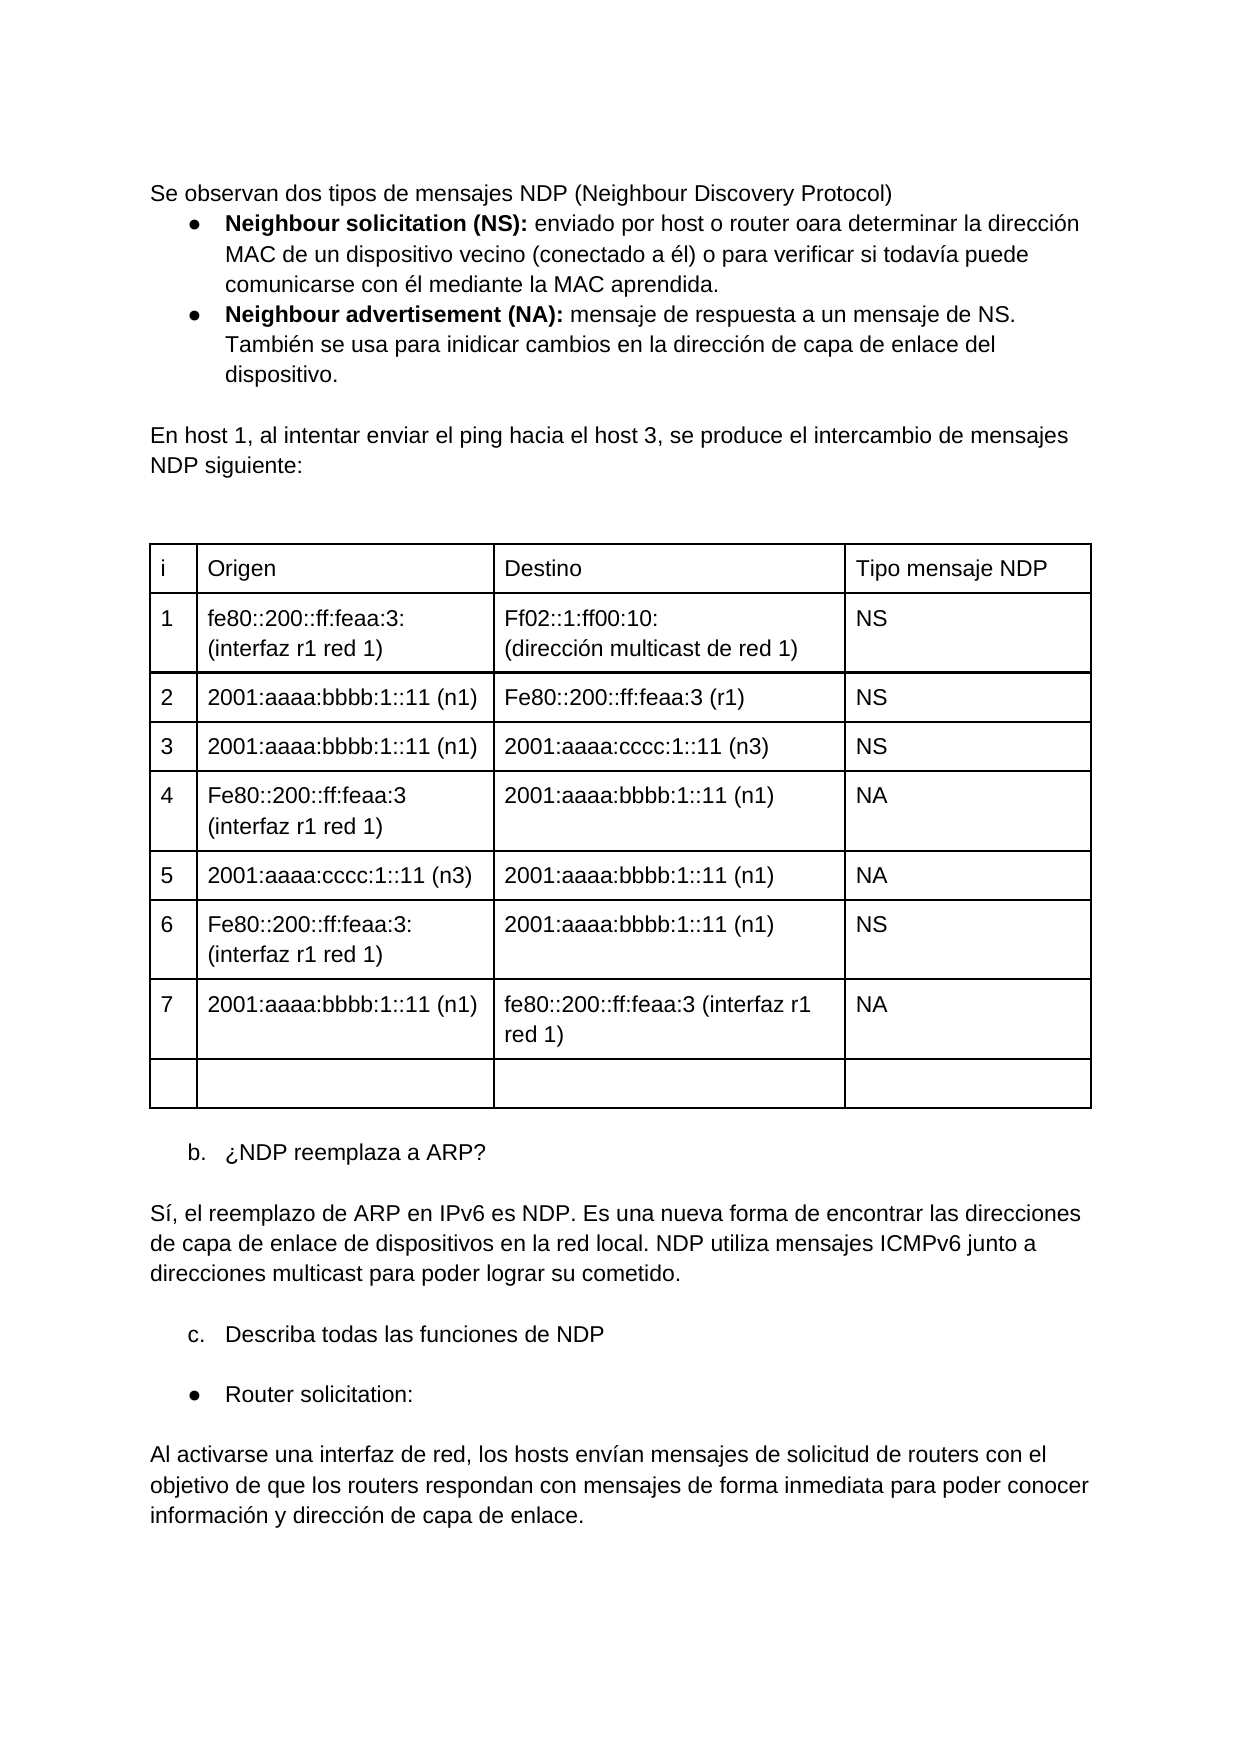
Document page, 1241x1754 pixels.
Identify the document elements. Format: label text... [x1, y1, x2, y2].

table_cell fe80::200::ff:feaa:3: (interfaz r1 red 1) [198, 594, 493, 671]
table_cell 2001:aaaa:bbbb:1::11 (n1) [198, 674, 493, 721]
table_cell NS [846, 594, 1090, 671]
text Al activarse una interfaz de red, los hosts envían mensajes de solicitud de routers con el objetivo de que los routers respondan con mensajes de forma inmediata para poder conocer información y dirección de capa de enlace. [150, 1441, 1090, 1528]
table_cell [151, 1060, 196, 1107]
table_cell NA [846, 852, 1090, 899]
table_cell NA [846, 772, 1090, 849]
table_header i [151, 545, 196, 592]
table_cell [846, 1060, 1090, 1107]
table_cell 6 [151, 901, 196, 978]
list Neighbour solicitation (NS): enviado por host o router oara determinar la dirección MAC de un dispositivo vecino (conectado a él) o para verificar si todavía puede comunicarse con él mediante la MAC aprendida. [187, 210, 1090, 297]
table_header Origen [198, 545, 493, 592]
table_cell 2001:aaaa:cccc:1::11 (n3) [495, 723, 844, 770]
text En host 1, al intentar enviar el ping hacia el host 3, se produce el intercambio de mensajes NDP siguiente: [150, 422, 1090, 478]
table_cell 2 [151, 674, 196, 721]
table_cell [198, 1060, 493, 1107]
table_cell 7 [151, 980, 196, 1058]
table_cell NS [846, 901, 1090, 978]
table_cell NS [846, 723, 1090, 770]
text Sí, el reemplazo de ARP en IPv6 es NDP. Es una nueva forma de encontrar las direcciones de capa de enlace de dispositivos en la red local. NDP utiliza mensajes ICMPv6 junto a direcciones multicast para poder lograr su cometido. [150, 1200, 1090, 1286]
table_header Destino [495, 545, 844, 592]
table_cell [495, 1060, 844, 1107]
text Se observan dos tipos de mensajes NDP (Neighbour Discovery Protocol) [150, 180, 1090, 207]
table_cell 2001:aaaa:bbbb:1::11 (n1) [495, 852, 844, 899]
table_cell 2001:aaaa:bbbb:1::11 (n1) [495, 772, 844, 849]
table_cell NS [846, 674, 1090, 721]
table_cell Fe80::200::ff:feaa:3 (interfaz r1 red 1) [198, 772, 493, 849]
table_cell 5 [151, 852, 196, 899]
list Router solicitation: [187, 1381, 1090, 1407]
table_cell 2001:aaaa:cccc:1::11 (n3) [198, 852, 493, 899]
table_cell Fe80::200::ff:feaa:3: (interfaz r1 red 1) [198, 901, 493, 978]
table_cell Ff02::1:ff00:10: (dirección multicast de red 1) [495, 594, 844, 671]
table_cell Fe80::200::ff:feaa:3 (r1) [495, 674, 844, 721]
list Neighbour advertisement (NA): mensaje de respuesta a un mensaje de NS. También se usa para inidicar cambios en la dirección de capa de enlace del dispositivo. [187, 301, 1090, 388]
table_cell 2001:aaaa:bbbb:1::11 (n1) [198, 723, 493, 770]
table_cell 3 [151, 723, 196, 770]
table_cell 2001:aaaa:bbbb:1::11 (n1) [198, 980, 493, 1058]
table_cell 1 [151, 594, 196, 671]
table_cell fe80::200::ff:feaa:3 (interfaz r1 red 1) [495, 980, 844, 1058]
table_cell NA [846, 980, 1090, 1058]
list ¿NDP reemplaza a ARP? [187, 1139, 1090, 1166]
table_header Tipo mensaje NDP [846, 545, 1090, 592]
table_cell 4 [151, 772, 196, 849]
table_cell 2001:aaaa:bbbb:1::11 (n1) [495, 901, 844, 978]
list Describa todas las funciones de NDP [187, 1321, 1090, 1347]
